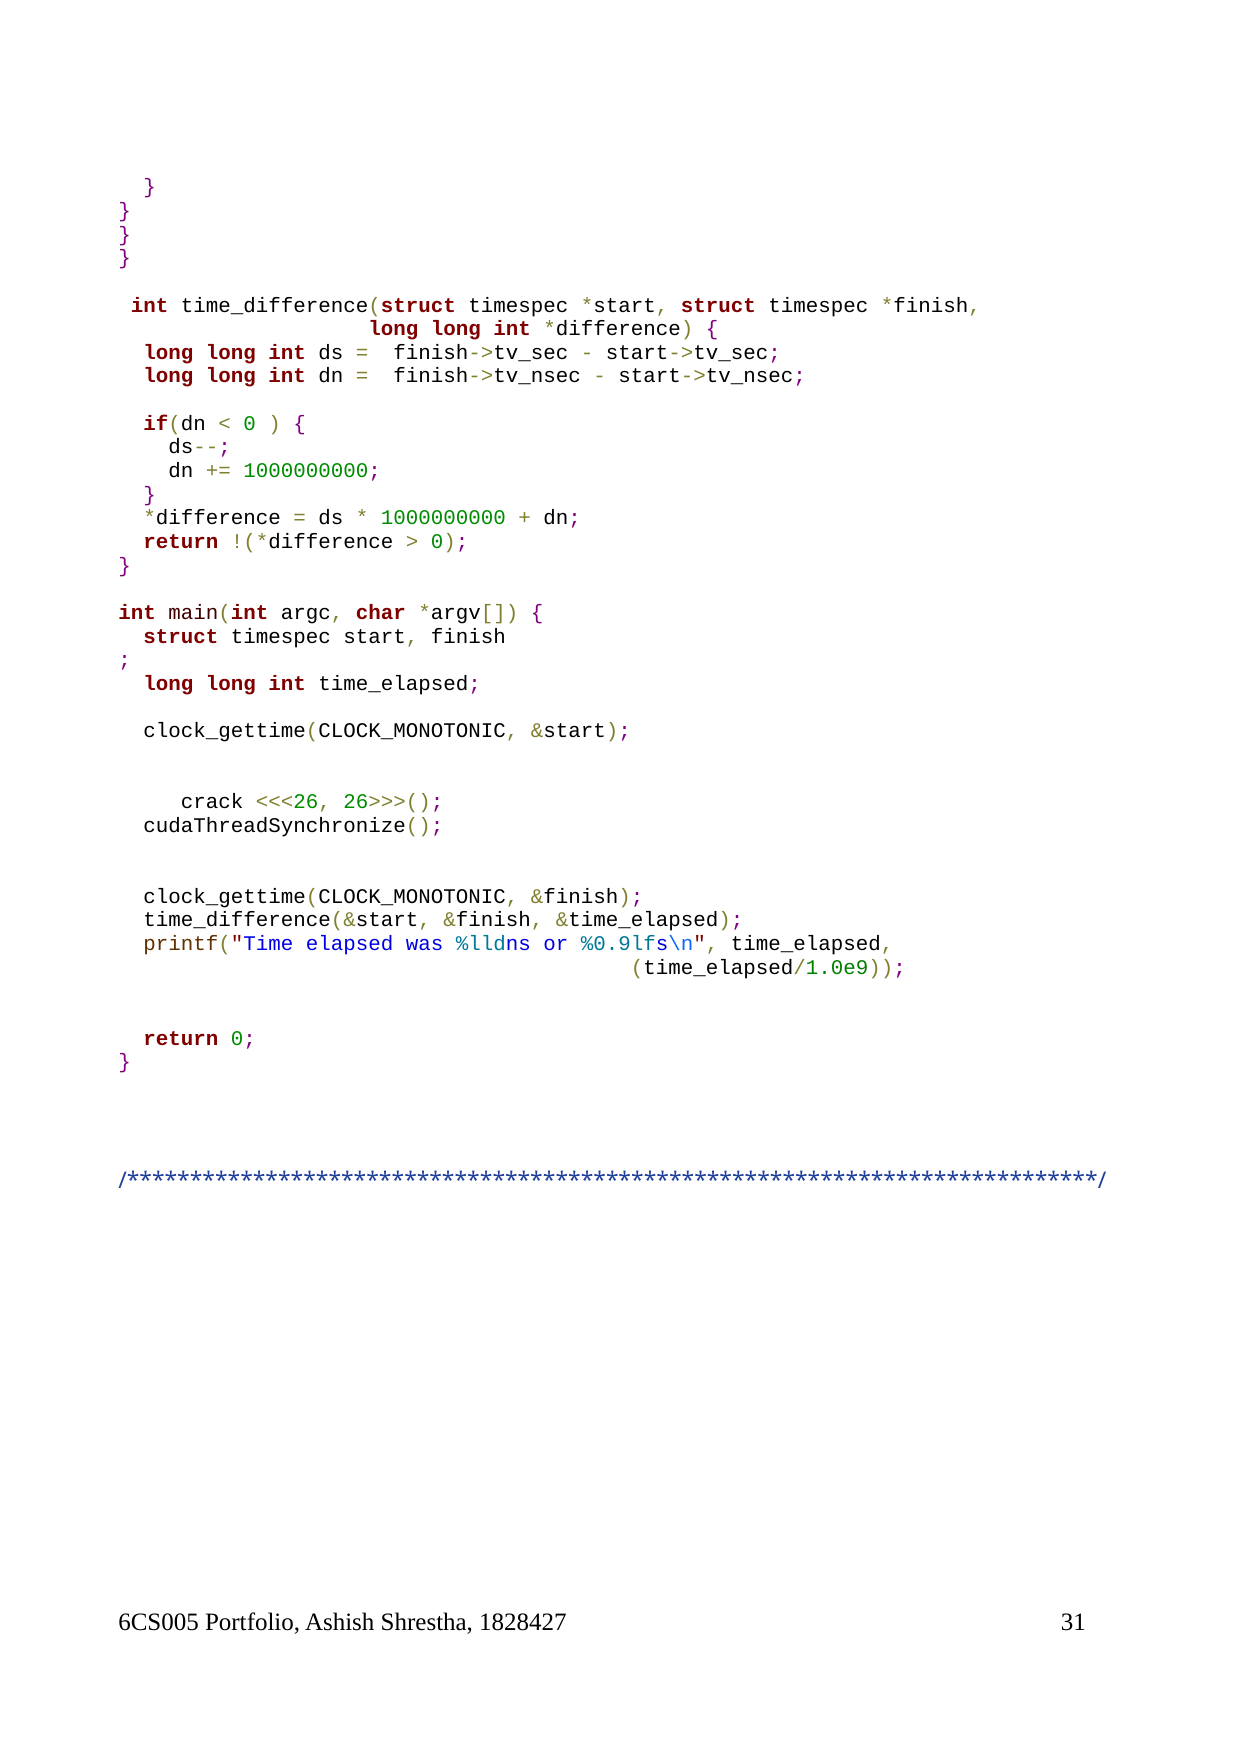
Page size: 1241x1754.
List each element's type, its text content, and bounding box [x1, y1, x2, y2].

text /*****************************************************************************/ [118, 1164, 1122, 1196]
text ds--; [118, 436, 1122, 460]
text crack <<<26, 26>>>(); [118, 791, 1122, 815]
text long long int ds = finish->tv_sec - start->tv_sec; [118, 342, 1122, 366]
text time_difference(&start, &finish, &time_elapsed); [118, 909, 1122, 933]
text } [118, 247, 1122, 271]
text long long int dn = finish->tv_nsec - start->tv_nsec; [118, 366, 1122, 389]
text } [118, 224, 1122, 247]
text } [118, 555, 1122, 578]
text } [118, 176, 1122, 200]
text } [118, 1051, 1122, 1075]
text int time_difference(struct timespec *start, struct timespec *finish, [118, 294, 1122, 318]
text } [118, 200, 1122, 224]
text return 0; [118, 1028, 1122, 1051]
text clock_gettime(CLOCK_MONOTONIC, &finish); [118, 886, 1122, 909]
text } [118, 484, 1122, 507]
text (time_elapsed/1.0e9)); [118, 957, 1122, 980]
text cudaThreadSynchronize(); [118, 815, 1122, 838]
text return !(*difference > 0); [118, 531, 1122, 555]
text long long int time_elapsed; [118, 673, 1122, 697]
text long long int *difference) { [118, 318, 1122, 342]
text *difference = ds * 1000000000 + dn; [118, 507, 1122, 531]
text clock_gettime(CLOCK_MONOTONIC, &start); [118, 720, 1122, 744]
text if(dn < 0 ) { [118, 413, 1122, 436]
text ; [118, 649, 1122, 673]
text int main(int argc, char *argv[]) { [118, 602, 1122, 626]
text struct timespec start, finish [118, 626, 1122, 649]
text printf("Time elapsed was %lldns or %0.9lfs\n", time_elapsed, [118, 933, 1122, 957]
text dn += 1000000000; [118, 460, 1122, 484]
